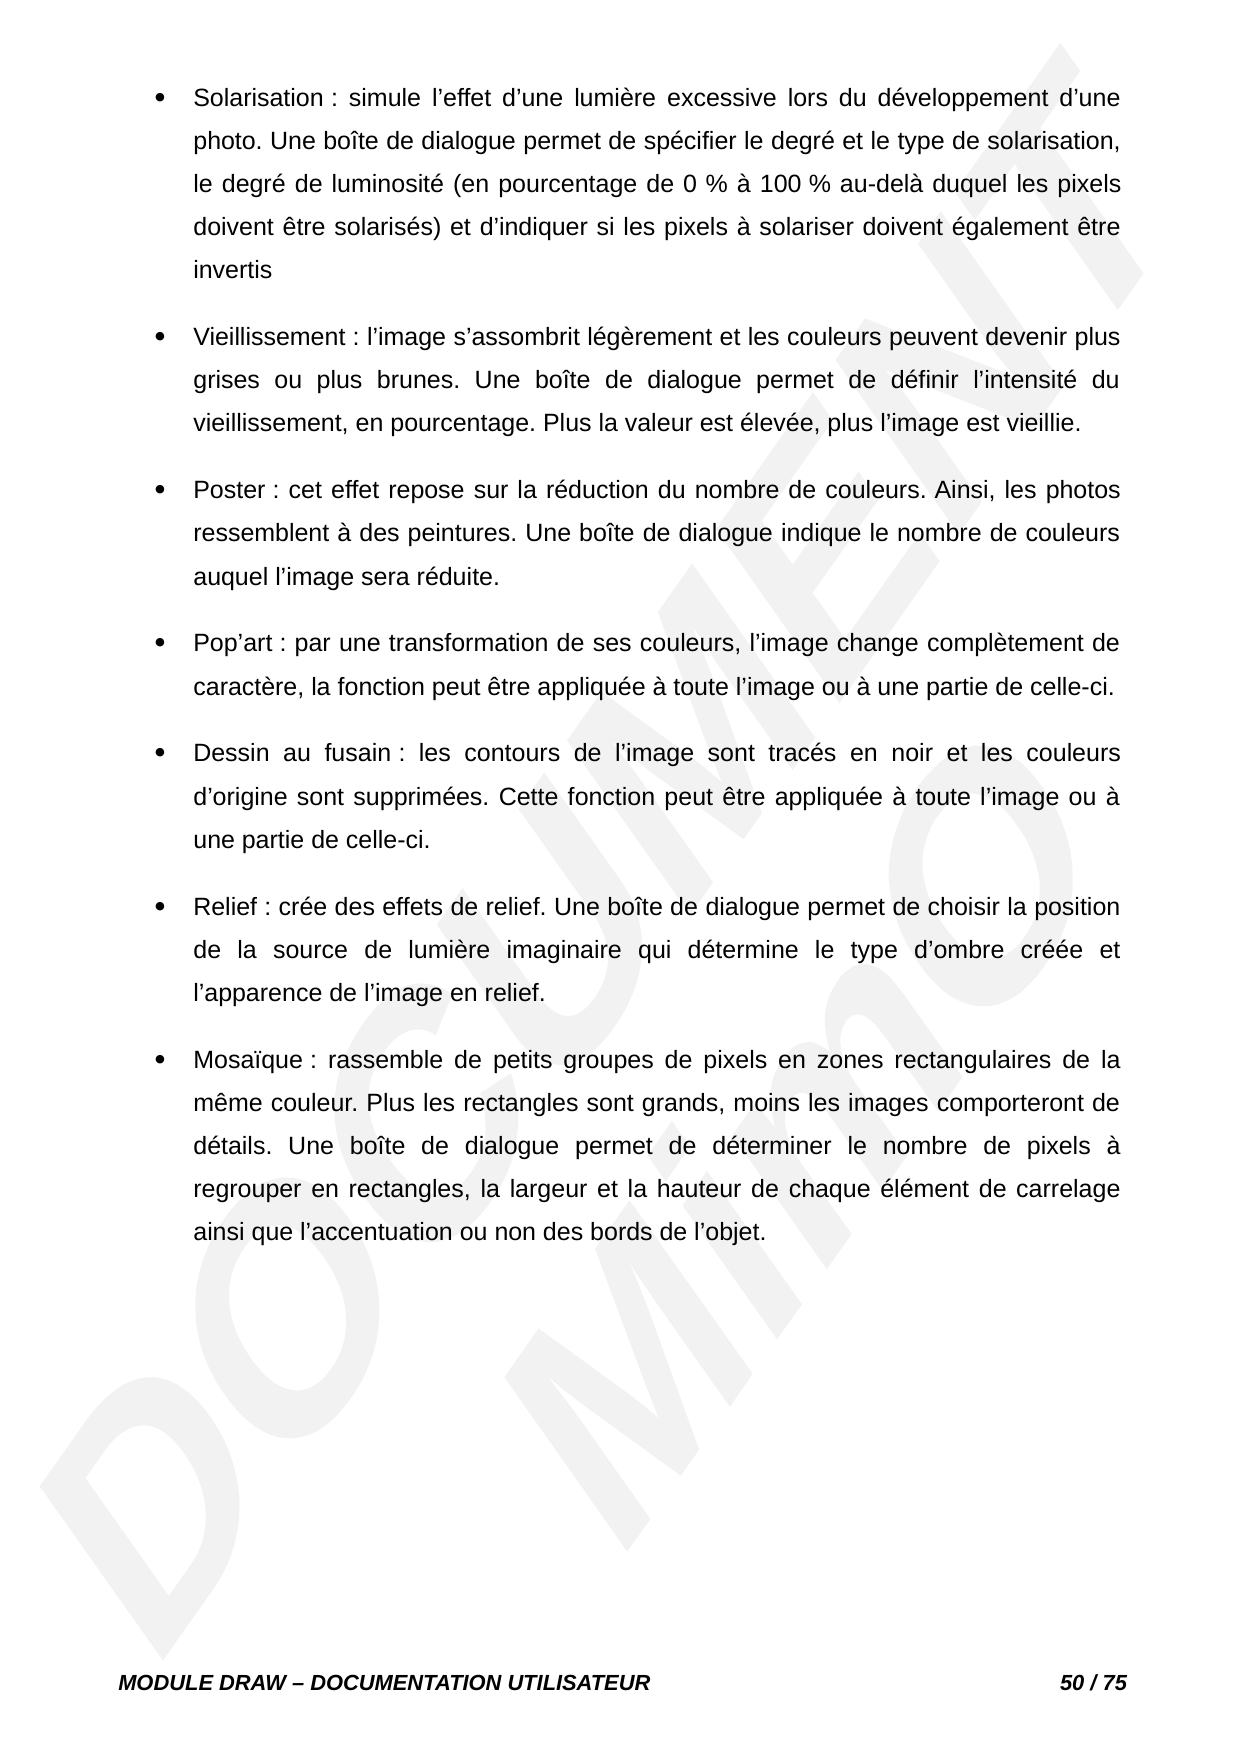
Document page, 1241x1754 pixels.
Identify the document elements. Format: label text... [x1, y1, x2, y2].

list Pop’art : par une transformation de ses couleurs, l’image change complètement de caractère, la fonction peut être appliquée à toute l’image ou à une partie de celle-ci. [156, 628, 1122, 700]
list Dessin au fusain : les contours de l’image sont tracés en noir et les couleurs d’origine sont supprimées. Cette fonction peut être appliquée à toute l’image ou à une partie de celle-ci. [156, 738, 1122, 853]
list Solarisation : simule l’effet d’une lumière excessive lors du développement d’une photo. Une boîte de dialogue permet de spécifier le degré et le type de solarisation, le degré de luminosité (en pourcentage de 0 % à 100 % au-delà duquel les pixels doivent être solarisés) et d’indiquer si les pixels à solariser doivent également être invertis [156, 83, 1122, 284]
list Mosaïque : rassemble de petits groupes de pixels en zones rectangulaires de la même couleur. Plus les rectangles sont grands, moins les images comporteront de détails. Une boîte de dialogue permet de déterminer le nombre de pixels à regrouper en rectangles, la largeur et la hauteur de chaque élément de carrelage ainsi que l’accentuation ou non des bords de l’objet. [156, 1044, 1122, 1246]
list Vieillissement : l’image s’assombrit légèrement et les couleurs peuvent devenir plus grises ou plus brunes. Une boîte de dialogue permet de définir l’intensité du vieillissement, en pourcentage. Plus la valeur est élevée, plus l’image est vieillie. [156, 322, 1122, 437]
list Poster : cet effet repose sur la réduction du nombre de couleurs. Ainsi, les photos ressemblent à des peintures. Une boîte de dialogue indique le nombre de couleurs auquel l’image sera réduite. [156, 475, 1122, 590]
list Relief : crée des effets de relief. Une boîte de dialogue permet de choisir la position de la source de lumière imaginaire qui détermine le type d’ombre créée et l’apparence de l’image en relief. [156, 891, 1122, 1007]
